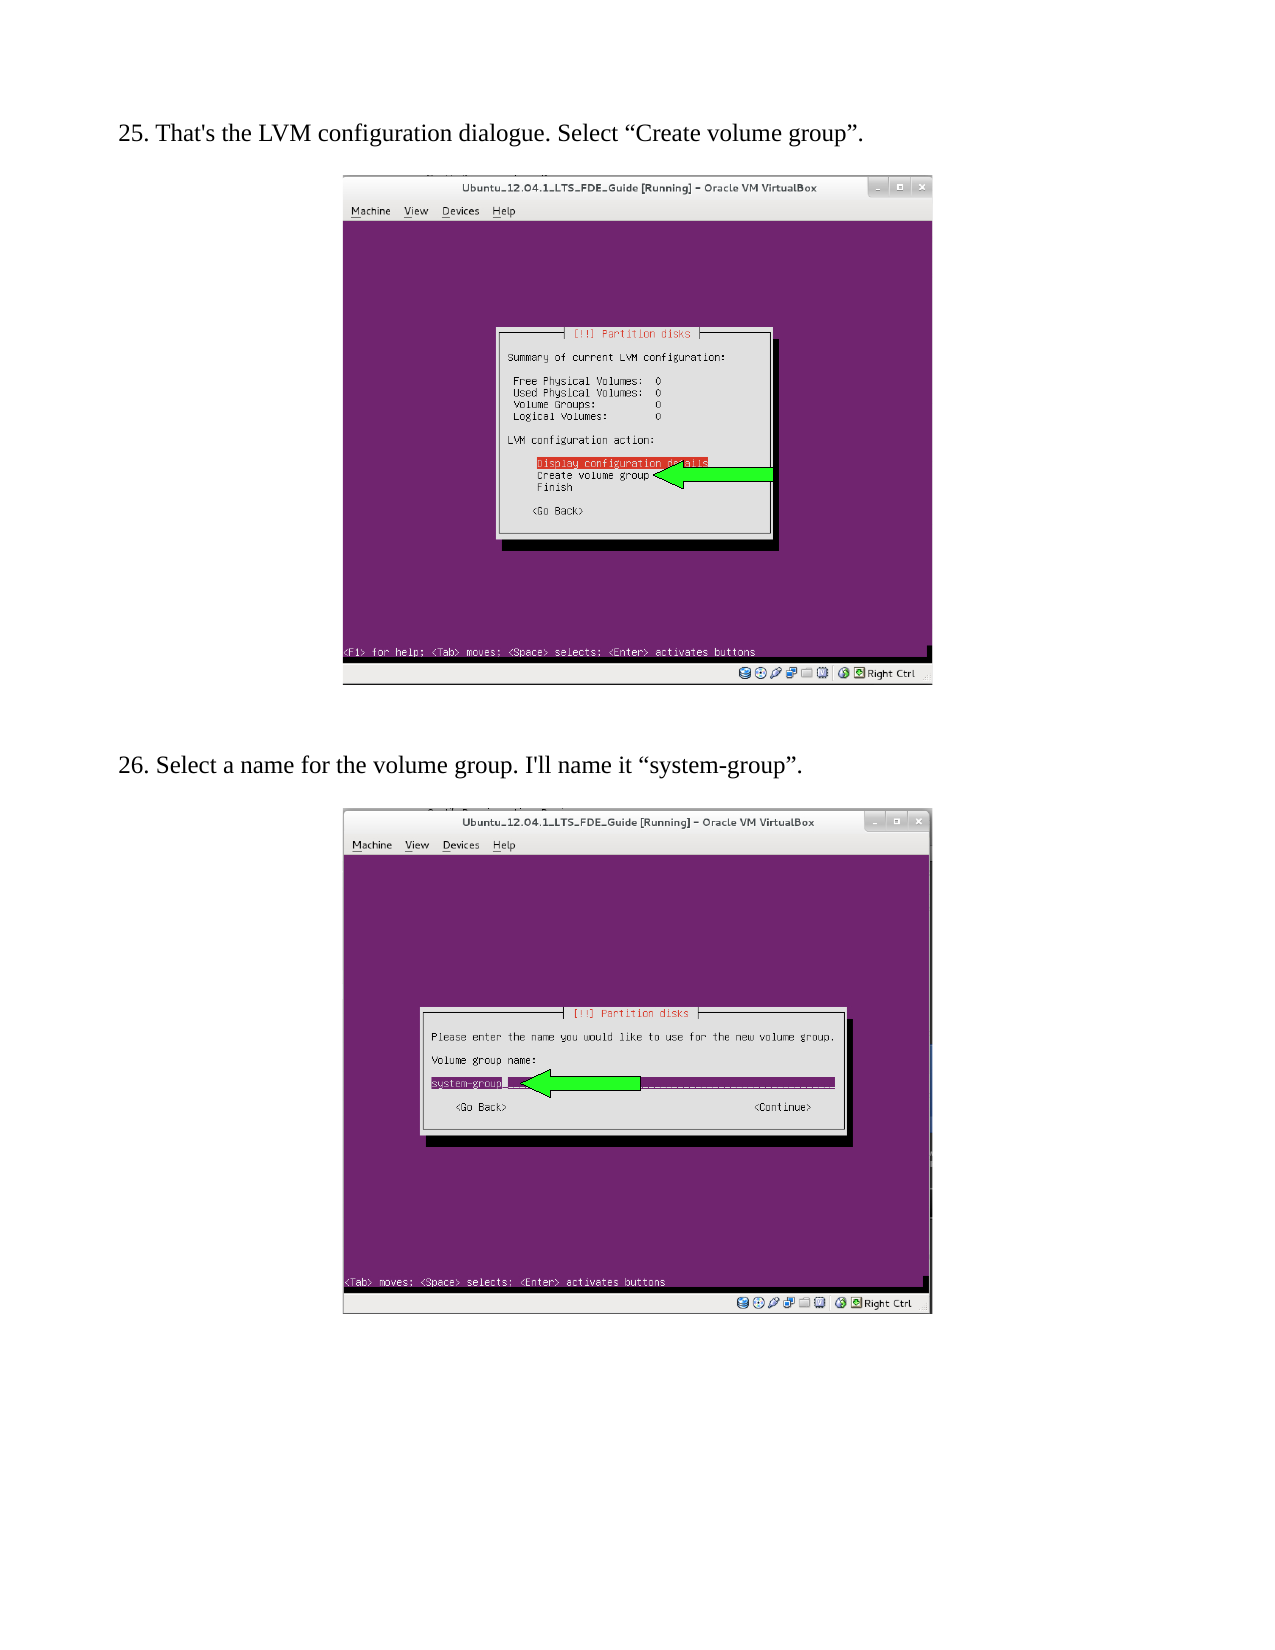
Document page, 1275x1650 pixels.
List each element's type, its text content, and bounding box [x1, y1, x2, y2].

text 25. That's the LVM configuration dialogue. Select “Create volume group”. [118, 118, 1157, 147]
picture [342, 175, 933, 685]
text 26. Select a name for the volume group. I'll name it “system-group”. [118, 751, 1157, 779]
picture [342, 808, 933, 1314]
